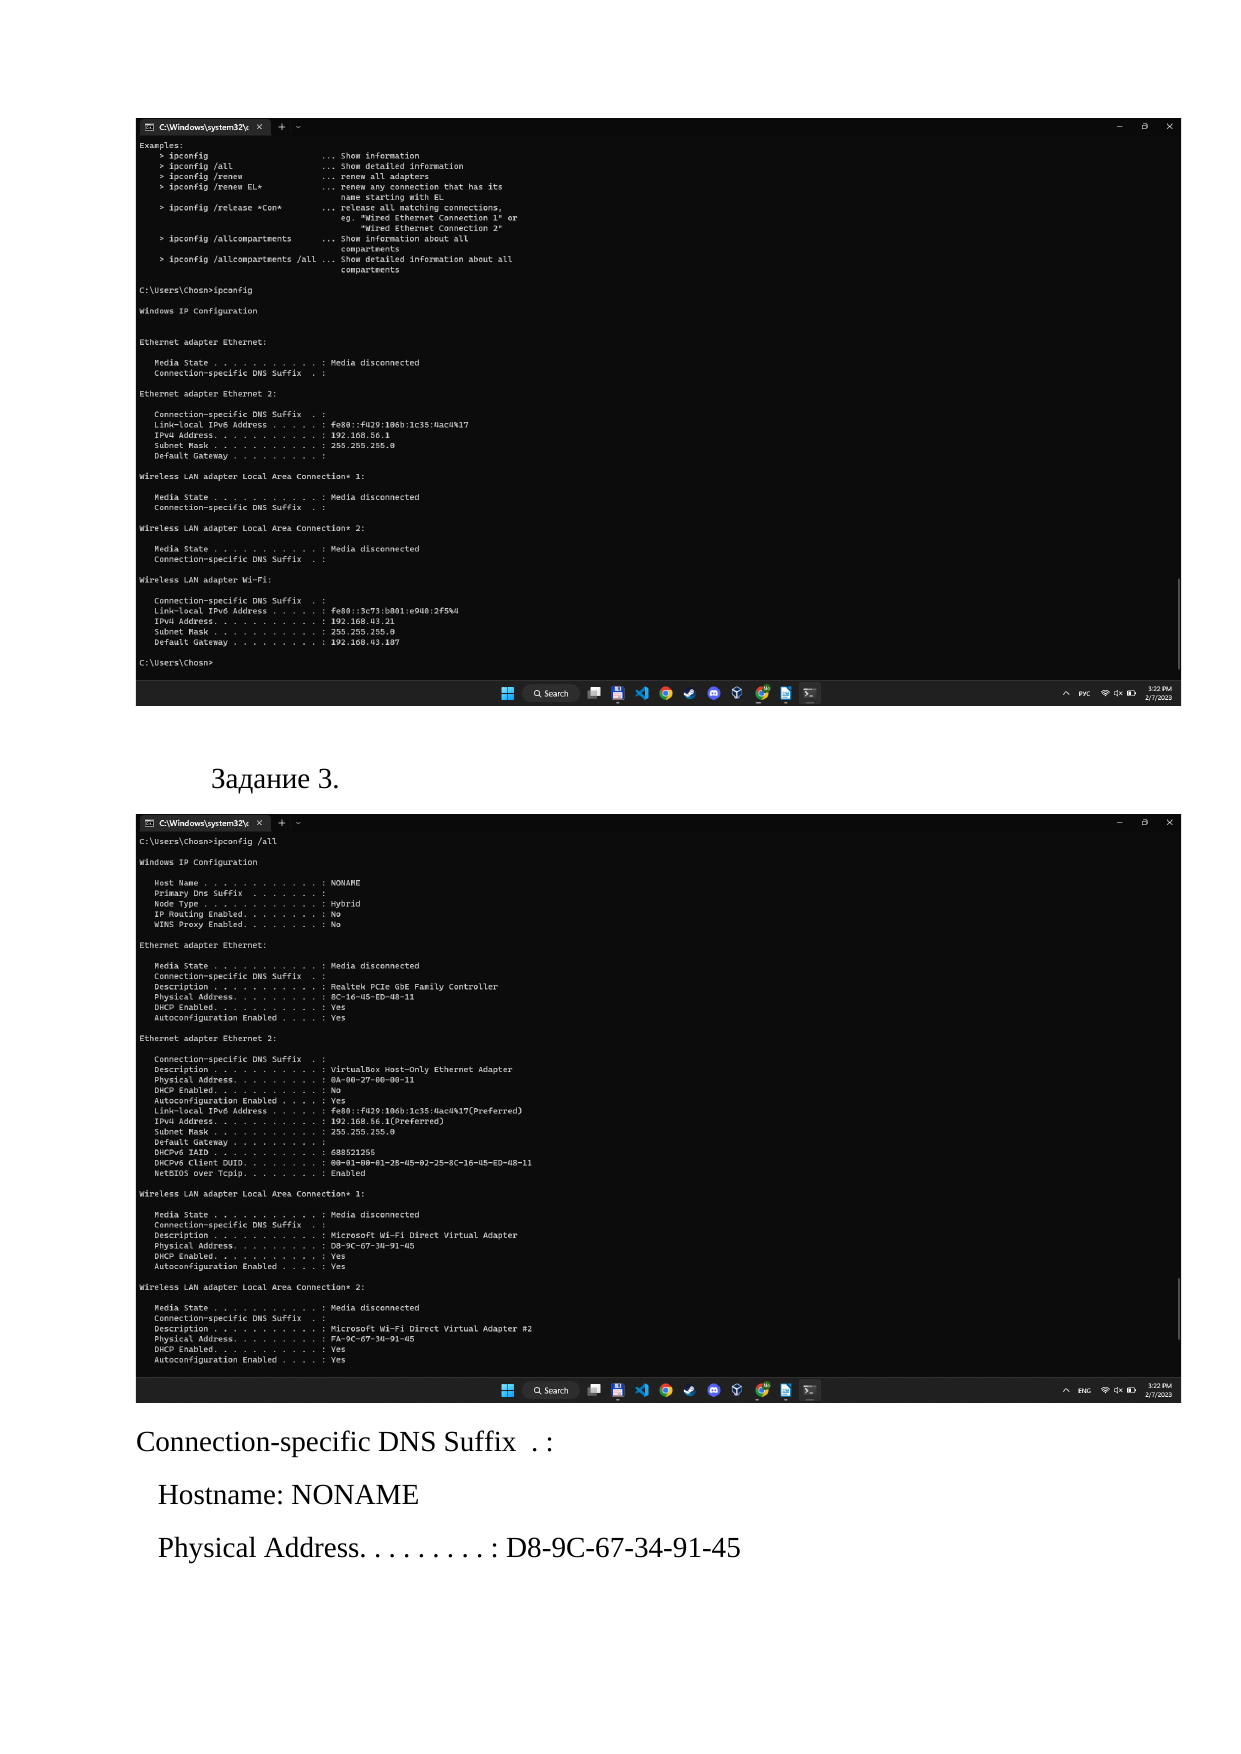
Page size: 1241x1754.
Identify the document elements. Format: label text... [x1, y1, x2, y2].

text Задание 3. [136, 761, 1181, 795]
text Hostname: NONAME [136, 1477, 1181, 1510]
text Physical Address. . . . . . . . . : D8-9C-67-34-91-45 [136, 1530, 1181, 1563]
picture [135, 118, 1182, 706]
picture [135, 814, 1182, 1403]
text Connection-specific DNS Suffix . : [136, 1403, 1181, 1458]
